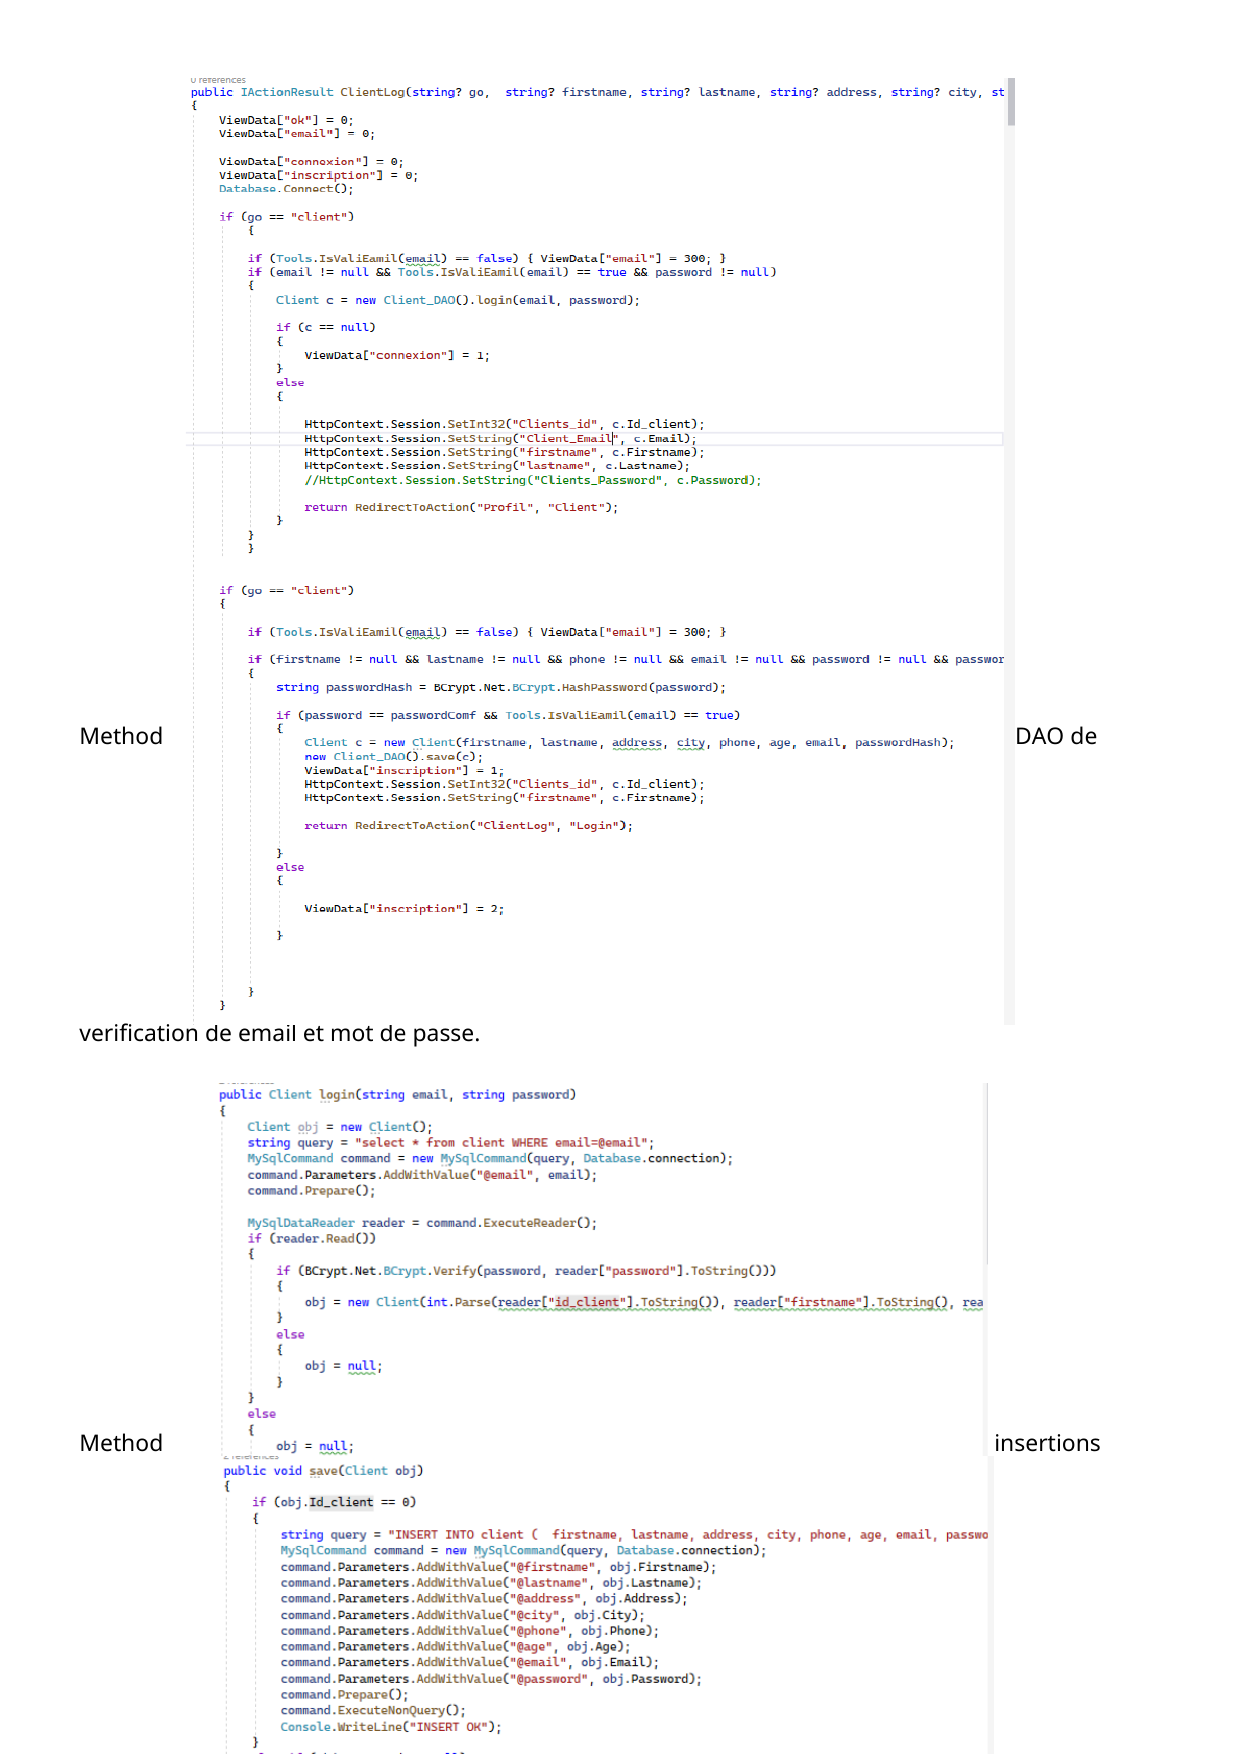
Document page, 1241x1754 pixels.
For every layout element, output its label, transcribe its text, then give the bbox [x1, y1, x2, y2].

text Method DAO de verification de email et mot de passe. [79, 726, 1121, 1048]
text insertions [988, 1433, 1121, 1456]
text Method [79, 1433, 212, 1456]
